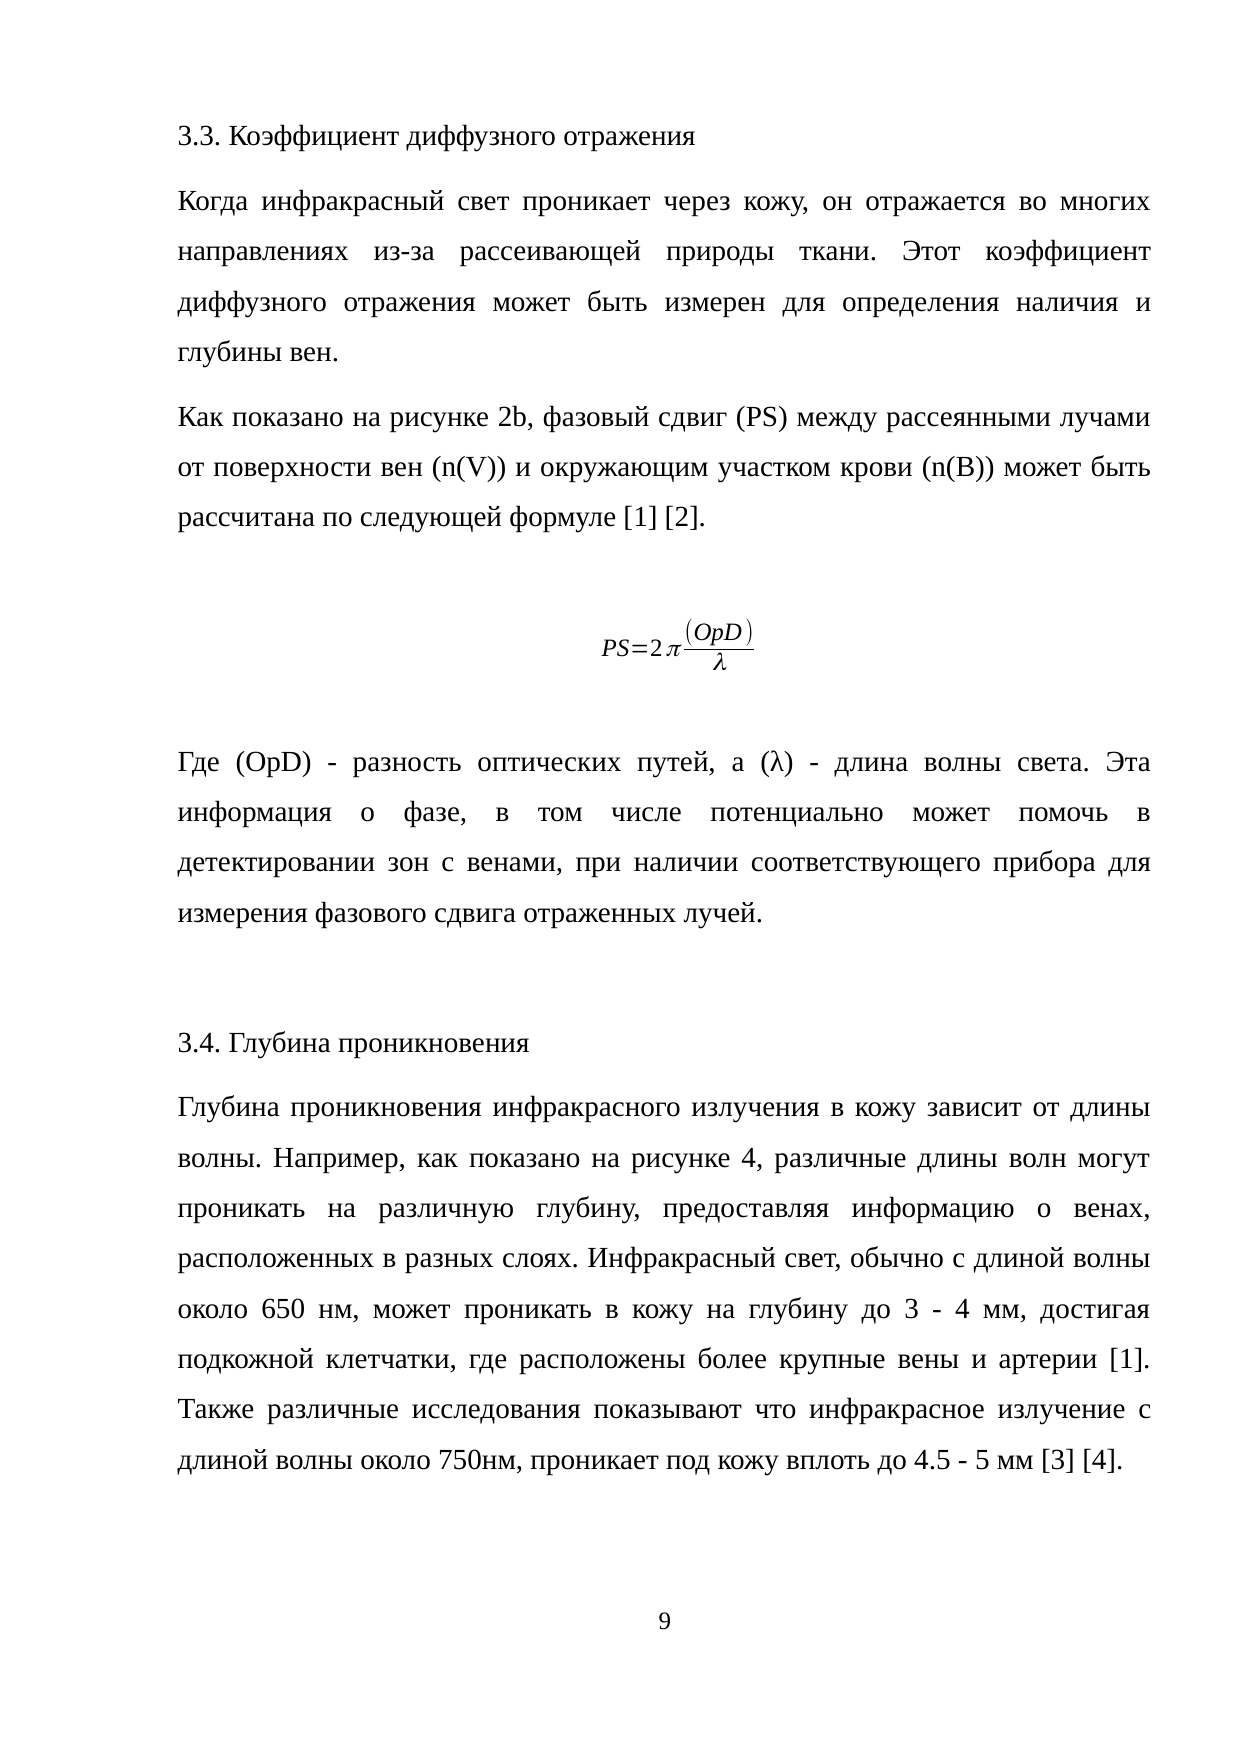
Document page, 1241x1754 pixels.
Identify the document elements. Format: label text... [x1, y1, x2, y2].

text Глубина проникновения инфракрасного излучения в кожу зависит от длины волны. Например, как показано на рисунке 4, различные длины волн могут проникать на различную глубину, предоставляя информацию о венах, расположенных в разных слоях. Инфракрасный свет, обычно с длиной волны около 650 нм, может проникать в кожу на глубину до 3 - 4 мм, достигая подкожной клетчатки, где расположены более крупные вены и артерии [1]. Также различные исследования показывают что инфракрасное излучение с длиной волны около 750нм, проникает под кожу вплоть до 4.5 - 5 мм [3] [4]. [177, 1089, 1152, 1475]
text 3.3. Коэффициент диффузного отражения [177, 118, 1152, 152]
text Как показано на рисунке 2b, фазовый сдвиг (PS) между рассеянными лучами от поверхности вен (n(V)) и окружающим участком крови (n(B)) может быть рассчитана по следующей формуле [1] [2]. [177, 399, 1152, 533]
text Где (OpD) - разность оптических путей, а (λ) - длина волны света. Эта информация о фазе, в том числе потенциально может помочь в детектировании зон с венами, при наличии соответствующего прибора для измерения фазового сдвига отраженных лучей. [177, 744, 1152, 928]
text Когда инфракрасный свет проникает через кожу, он отражается во многих направлениях из-за рассеивающей природы ткани. Этот коэффициент диффузного отражения может быть измерен для определения наличия и глубины вен. [177, 183, 1152, 367]
text 3.4. Глубина проникновения [177, 1025, 1152, 1058]
